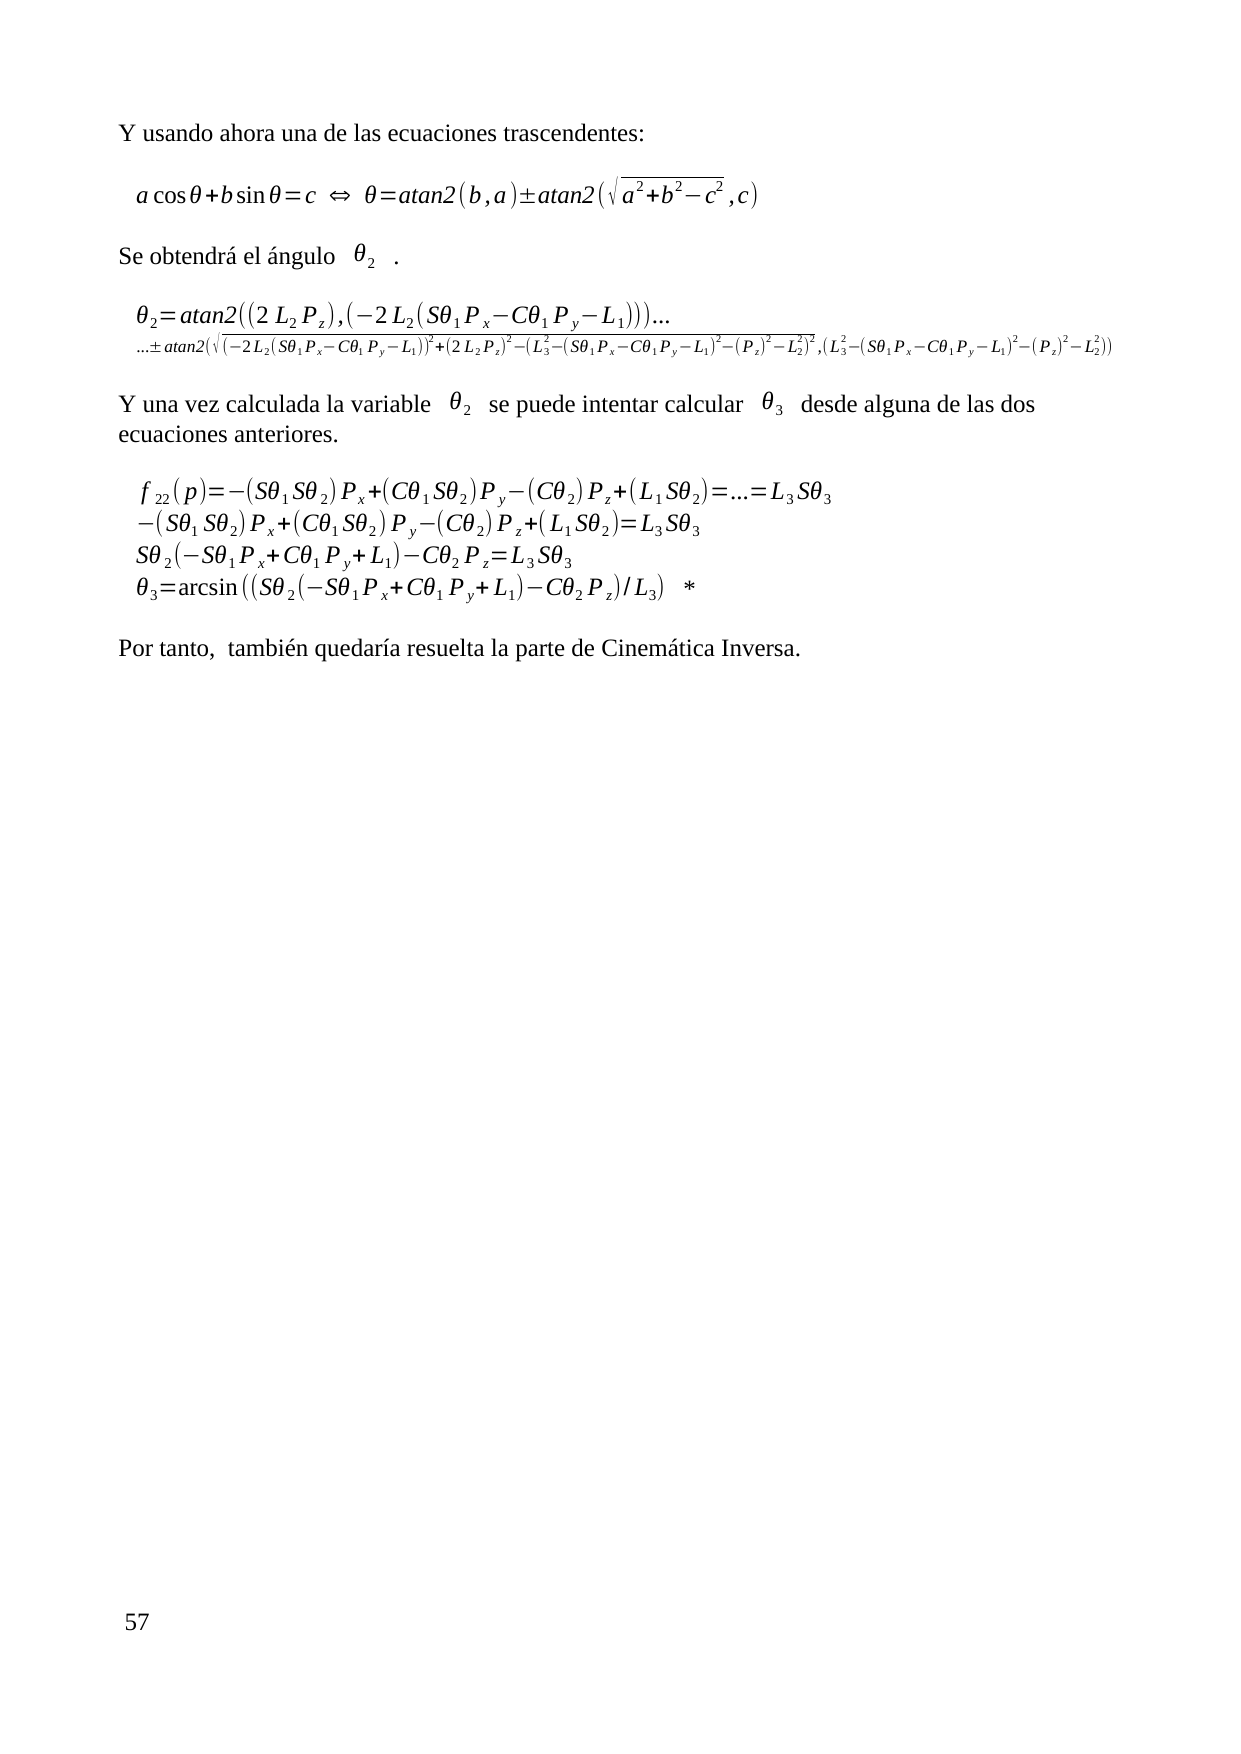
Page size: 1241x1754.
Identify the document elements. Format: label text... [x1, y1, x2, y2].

text Se obtendrá el ángulo. [118, 240, 1122, 271]
text * [118, 572, 1122, 604]
text Y una vez calculada la variablese puede intentar calculardesde alguna de las dos ecuaciones anteriores. [118, 387, 1122, 447]
text Y usando ahora una de las ecuaciones trascendentes: [118, 118, 1122, 147]
text Por tanto, también quedaría resuelta la parte de Cinemática Inversa. [118, 633, 1122, 662]
